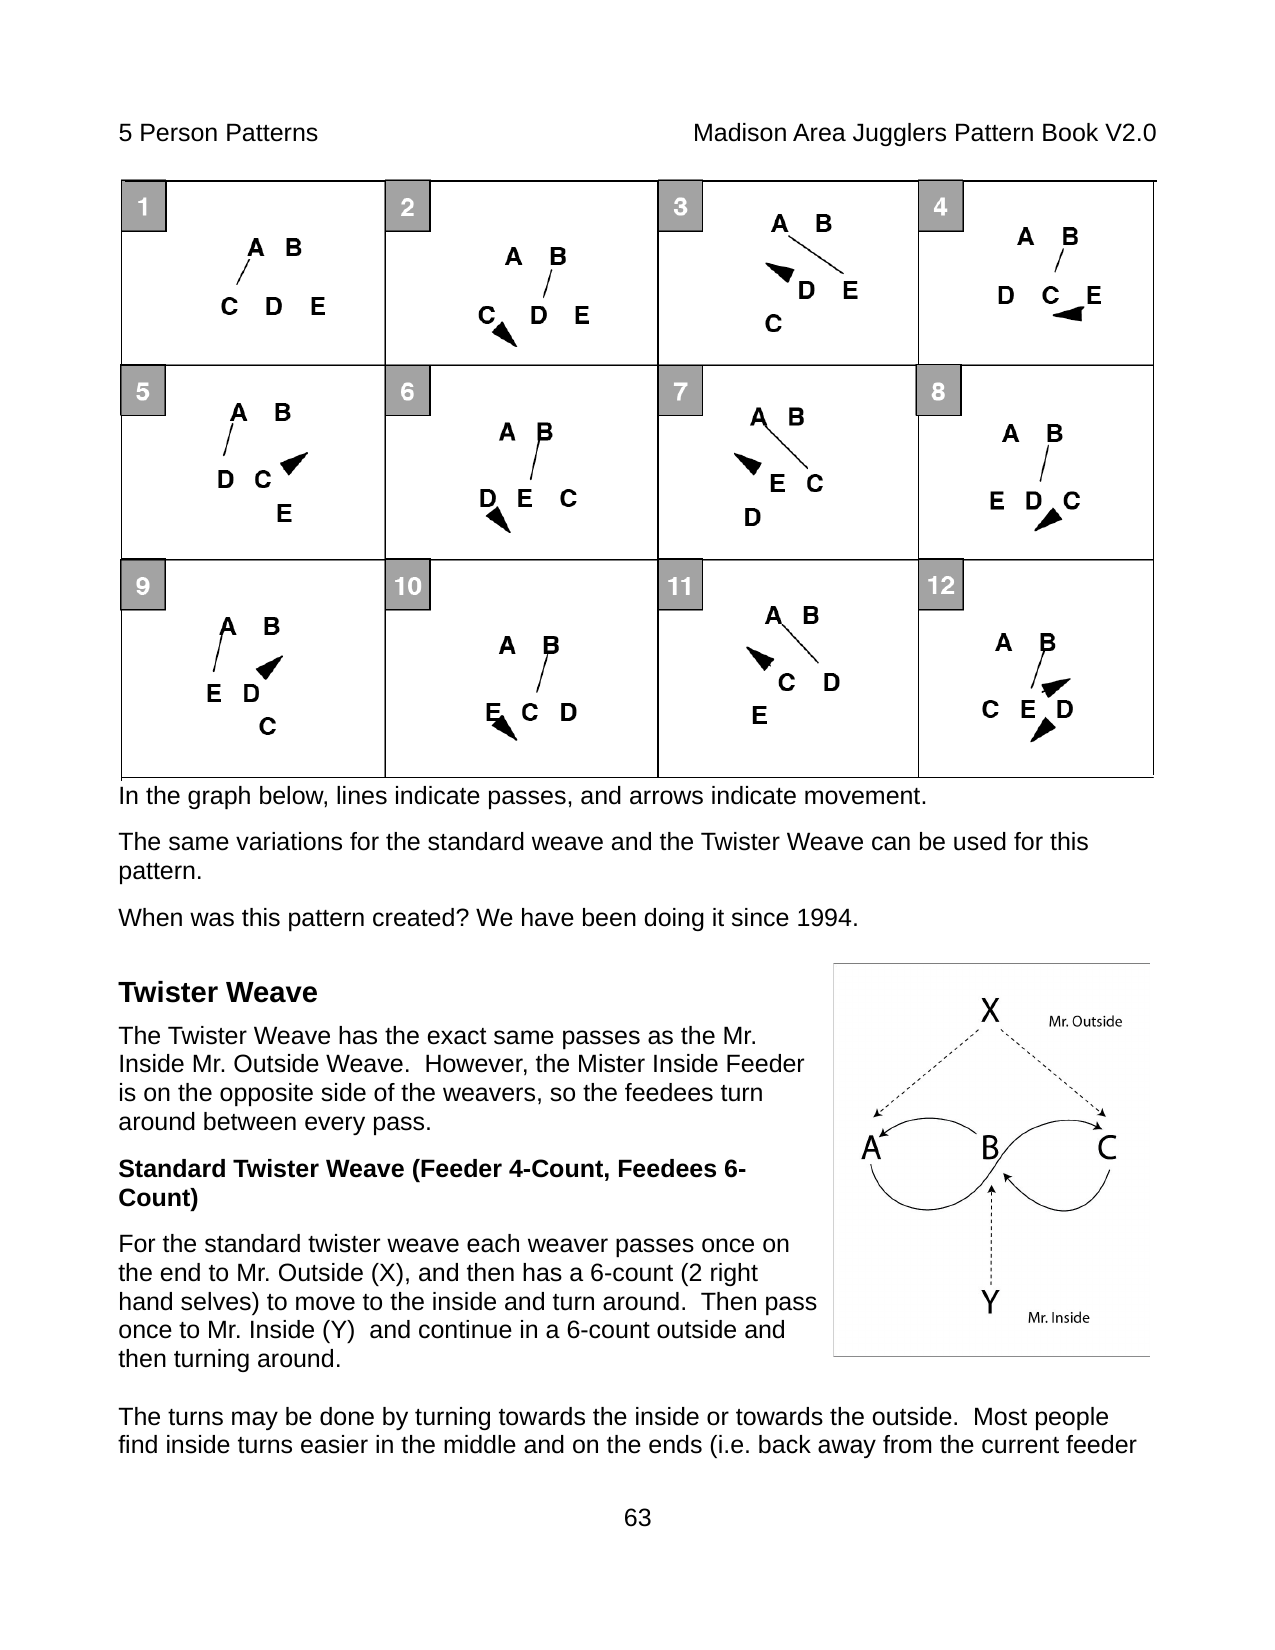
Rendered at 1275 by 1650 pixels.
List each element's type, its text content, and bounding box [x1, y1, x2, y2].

text When was this pattern created? We have been doing it since 1994. [118, 903, 1157, 932]
picture [118, 176, 1157, 781]
text The turns may be done by turning towards the inside or towards the outside. Most people find inside turns easier in the middle and on the ends (i.e. back away from the current feeder [118, 1402, 1157, 1459]
text In the graph below, lines indicate passes, and arrows indicate movement. [118, 781, 1157, 809]
text The Twister Weave has the exact same passes as the Mr. Inside Mr. Outside Weave. However, the Mister Inside Feeder is on the opposite side of the weavers, so the feedees turn around between every pass. [118, 1021, 833, 1136]
subtitle Twister Weave [118, 975, 833, 1008]
text For the standard twister weave each weaver passes once on the end to Mr. Outside (X), and then has a 6-count (2 right hand selves) to move to the inside and turn around. Then pass once to Mr. Inside (Y) and continue in a 6-count outside and then turning around. [118, 1229, 1157, 1373]
picture [833, 963, 1150, 1357]
text The same variations for the standard weave and the Twister Weave can be used for this pattern. [118, 827, 1157, 885]
text Standard Twister Weave (Feeder 4-Count, Feedees 6-Count) [118, 1154, 833, 1211]
